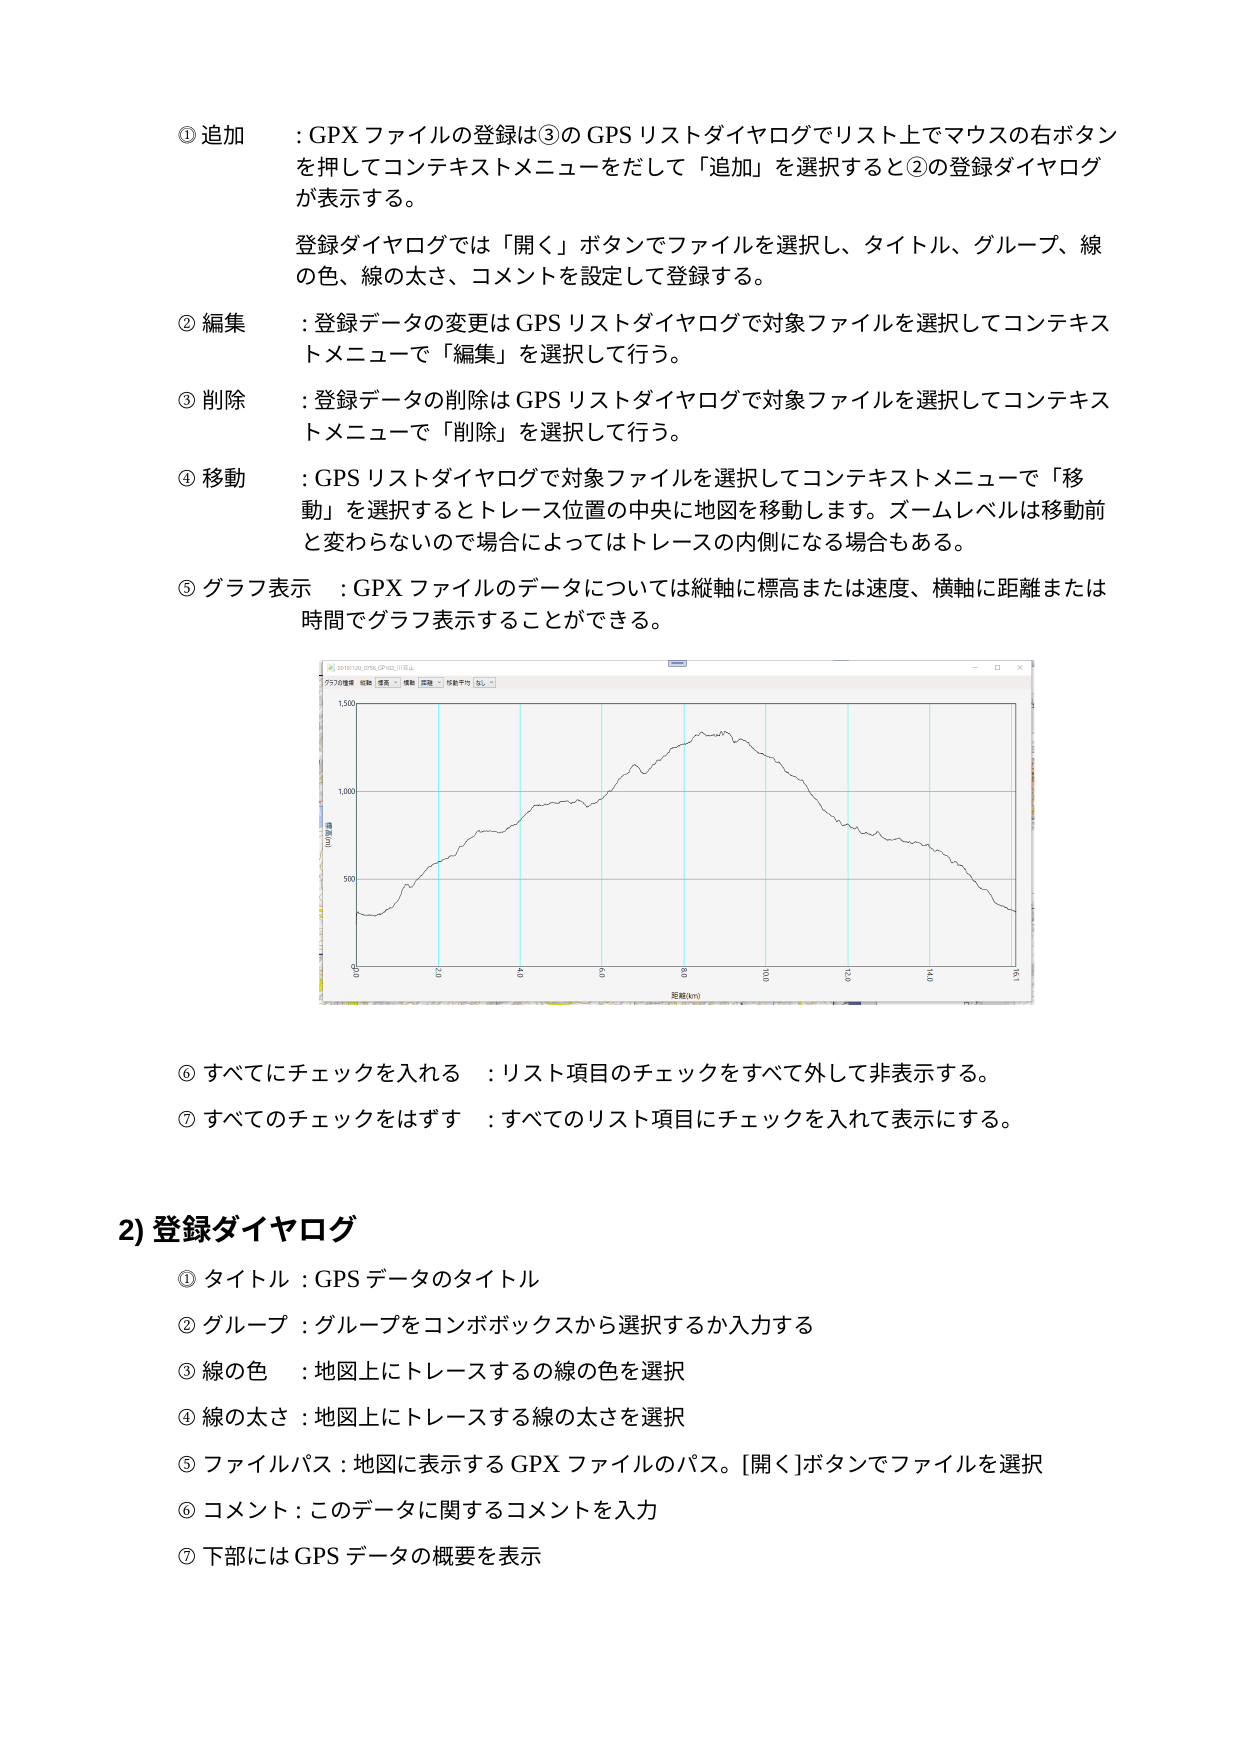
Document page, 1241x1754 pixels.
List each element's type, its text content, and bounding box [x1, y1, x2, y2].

subtitle 2) 登録ダイヤログ [118, 1207, 1122, 1249]
text ⑦ 下部にはGPSデータの概要を表示 [177, 1539, 1122, 1571]
text ② グループ : グループをコンボボックスから選択するか入力する [177, 1308, 1122, 1339]
text ⑤ グラフ表示 : GPXファイルのデータについては縦軸に標高または速度、横軸に距離または時間でグラフ表示することができる。 [177, 571, 1122, 634]
text ⑥ コメント : このデータに関するコメントを入力 [177, 1493, 1122, 1524]
text ⑦ すべてのチェックをはずす : すべてのリスト項目にチェックを入れて表示にする。 [177, 1102, 1122, 1134]
text ③ 削除 : 登録データの削除はGPSリストダイヤログで対象ファイルを選択してコンテキストメニューで「削除」を選択して行う。 [177, 383, 1122, 447]
text ⑤ ファイルパス : 地図に表示するGPX ファイルのパス。[開く]ボタンでファイルを選択 [177, 1447, 1122, 1478]
text ⑥ すべてにチェックを入れる : リスト項目のチェックをすべて外して非表示する。 [177, 1056, 1122, 1088]
picture [319, 660, 1035, 1005]
text ④ 線の太さ : 地図上にトレースする線の太さを選択 [177, 1400, 1122, 1432]
text ⓵ タイトル : GPSデータのタイトル [177, 1262, 1122, 1293]
text ② 編集 : 登録データの変更はGPSリストダイヤログで対象ファイルを選択してコンテキストメニューで「編集」を選択して行う。 [177, 306, 1122, 369]
text ⓵追加 : GPXファイルの登録は③のGPSリストダイヤログでリスト上でマウスの右ボタンを押してコンテキストメニューをだして「追加」を選択すると②の登録ダイヤログが表示する。 [177, 118, 1122, 213]
text ④ 移動 : GPSリストダイヤログで対象ファイルを選択してコンテキストメニューで「移動」を選択するとトレース位置の中央に地図を移動します。ズームレベルは移動前と変わらないので場合によってはトレースの内側になる場合もある。 [177, 461, 1122, 556]
text ③ 線の色 : 地図上にトレースするの線の色を選択 [177, 1354, 1122, 1386]
text 登録ダイヤログでは「開く」ボタンでファイルを選択し、タイトル、グループ、線の色、線の太さ、コメントを設定して登録する。 [295, 228, 1122, 291]
